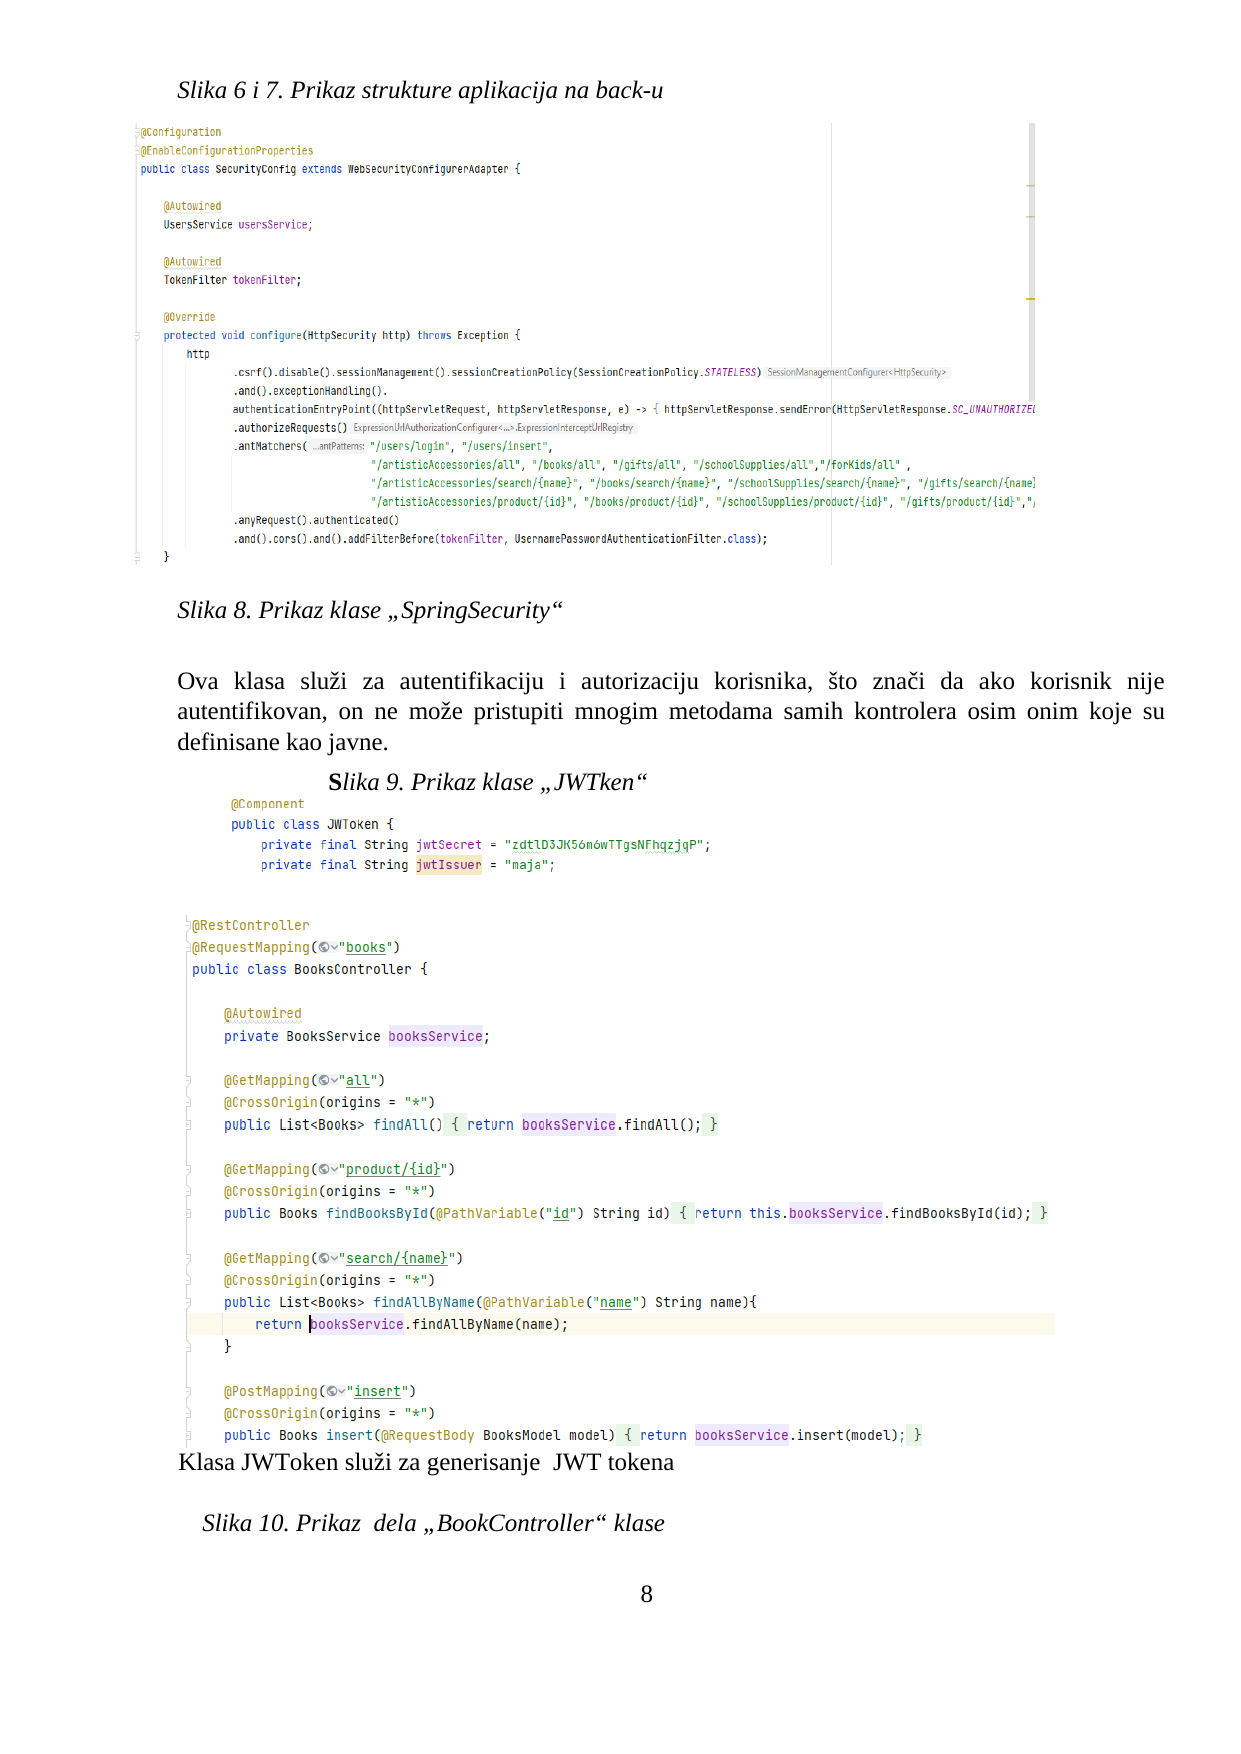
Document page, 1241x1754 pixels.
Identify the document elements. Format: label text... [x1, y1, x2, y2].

subtitle Slika 9. Prikaz klase „JWTken“ [178, 767, 844, 796]
text Slika 10. Prikaz dela „BookController“ klase [177, 1508, 1123, 1537]
text Slika 6 i 7. Prikaz strukture aplikacija na back-u [177, 75, 1123, 104]
text Ova klasa služi za autentifikaciju i autorizaciju korisnika, što znači da ako korisnik nije autentifikovan, on ne može pristupiti mnogim metodama samih kontrolera osim onim koje su definisane kao javne. [177, 666, 1166, 756]
subtitle Klasa JWToken služi za generisanje JWT tokena [178, 859, 844, 1507]
text Slika 8. Prikaz klase „SpringSecurity“ [177, 595, 1118, 624]
